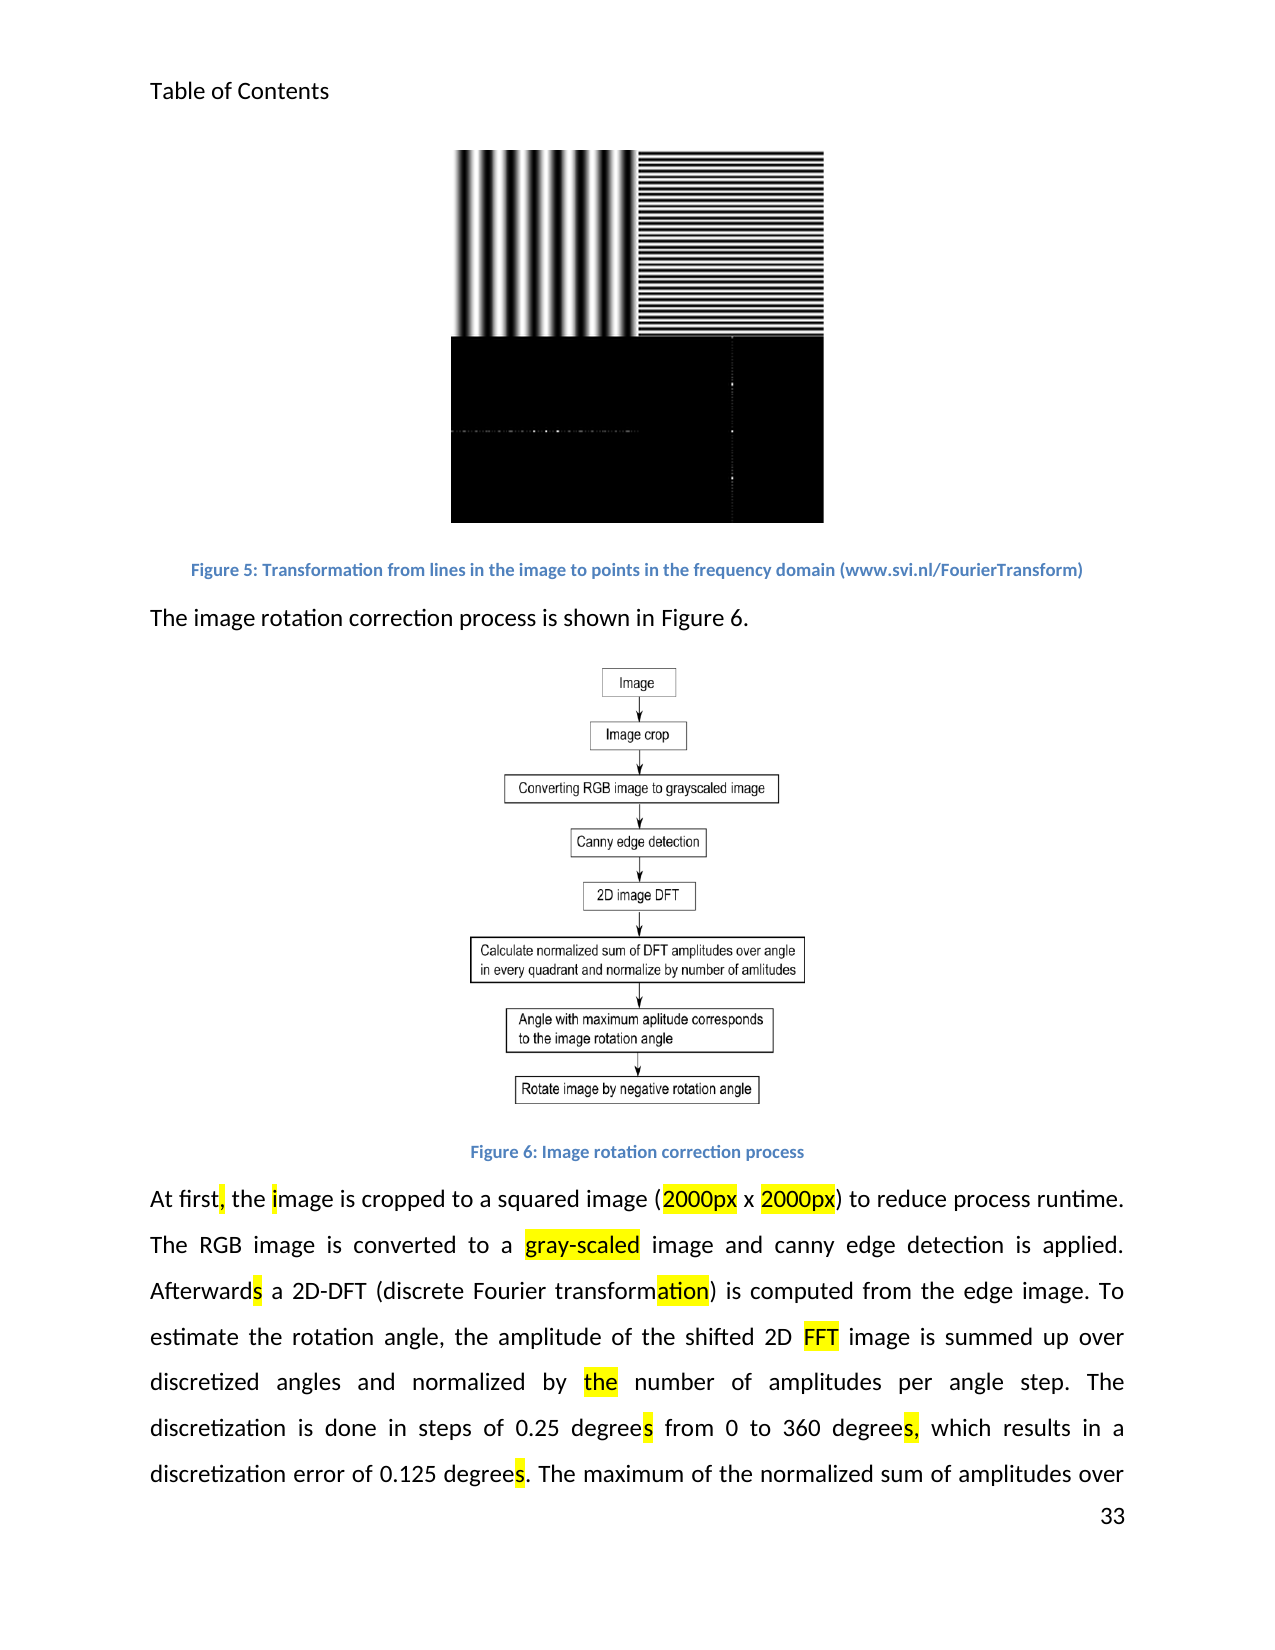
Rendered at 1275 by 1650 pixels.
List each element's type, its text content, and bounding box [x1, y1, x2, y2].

text Figure 6: Image rotation correction process [150, 1140, 1125, 1163]
text The image rotation correction process is shown in Figure 6. [150, 602, 1125, 633]
picture [470, 668, 805, 1104]
text At first, the image is cropped to a squared image (2000px x 2000px) to reduce process runtime. The RGB image is converted to a gray-scaled image and canny edge detection is applied. Afterwards a 2D-DFT (discrete Fourier transformation) is computed from the edge image. To estimate the rotation angle, the amplitude of the shifted 2D FFT image is summed up over discretized angles and normalized by the number of amplitudes per angle step. The discretization is done in steps of 0.25 degrees from 0 to 360 degrees, which results in a discretization error of 0.125 degrees. The maximum of the normalized sum of amplitudes over [150, 1184, 1125, 1488]
picture [451, 150, 824, 523]
text Figure 5: Transformation from lines in the image to points in the frequency domain (www.svi.nl/FourierTransform) [150, 558, 1125, 581]
